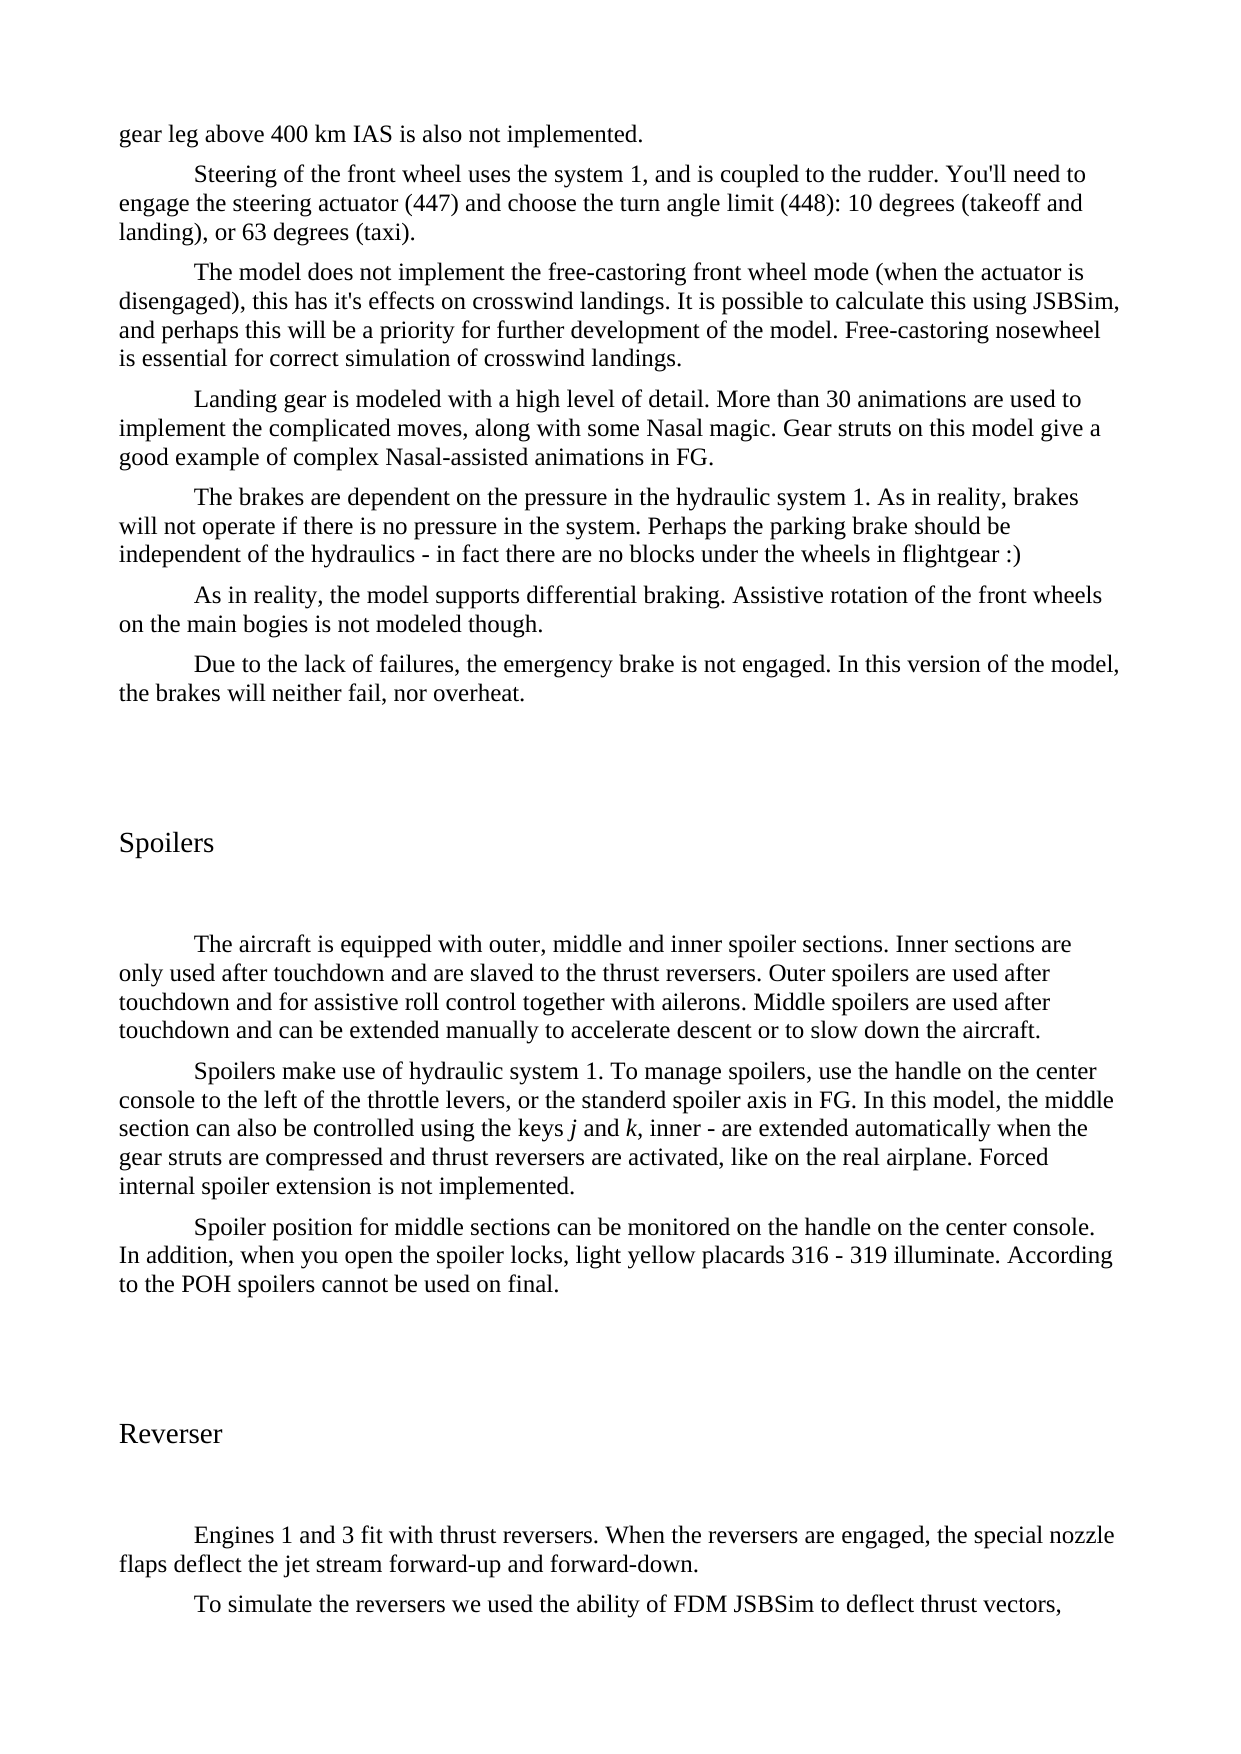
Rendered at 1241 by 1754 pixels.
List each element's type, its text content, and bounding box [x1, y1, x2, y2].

text Due to the lack of failures, the emergency brake is not engaged. In this version of the model, the brakes will neither fail, nor overheat. [119, 649, 1122, 707]
text gear leg above 400 km IAS is also not implemented. [119, 119, 1122, 147]
text Landing gear is modeled with a high level of detail. More than 30 animations are used to implement the complicated moves, along with some Nasal magic. Gear struts on this model give a good example of complex Nasal-assisted animations in FG. [119, 384, 1122, 470]
text As in reality, the model supports differential braking. Assistive rotation of the front wheels on the main bogies is not modeled though. [119, 580, 1122, 638]
text Engines 1 and 3 fit with thrust reversers. When the reversers are engaged, the special nozzle flaps deflect the jet stream forward-up and forward-down. [119, 1520, 1122, 1578]
text The model does not implement the free-castoring front wheel mode (when the actuator is disengaged), this has it's effects on crosswind landings. It is possible to calculate this using JSBSim, and perhaps this will be a priority for further development of the model. Free-castoring nosewheel is essential for correct simulation of crosswind landings. [119, 257, 1122, 372]
text The aircraft is equipped with outer, middle and inner spoiler sections. Inner sections are only used after touchdown and are slaved to the thrust reversers. Outer spoilers are used after touchdown and for assistive roll control together with ailerons. Middle spoilers are used after touchdown and can be extended manually to accelerate descent or to slow down the aircraft. [119, 929, 1122, 1044]
text Spoilers make use of hydraulic system 1. To manage spoilers, use the handle on the center console to the left of the throttle levers, or the standerd spoiler axis in FG. In this model, the middle section can also be controlled using the keys j and k, inner - are extended automatically when the gear struts are compressed and thrust reversers are activated, like on the real airplane. Forced internal spoiler extension is not implemented. [119, 1056, 1122, 1200]
text Reverser [119, 1416, 1122, 1449]
text To simulate the reversers we used the ability of FDM JSBSim to deflect thrust vectors, [119, 1589, 1122, 1618]
text Steering of the front wheel uses the system 1, and is coupled to the rudder. You'll need to engage the steering actuator (447) and choose the turn angle limit (448): 10 degrees (takeoff and landing), or 63 degrees (taxi). [119, 159, 1122, 246]
text The brakes are dependent on the pressure in the hydraulic system 1. As in reality, brakes will not operate if there is no pressure in the system. Perhaps the parking brake should be independent of the hydraulics - in fact there are no blocks under the wheels in flightgear :) [119, 482, 1122, 568]
text Spoiler position for middle sections can be monitored on the handle on the center console. In addition, when you open the spoiler locks, light yellow placards 316 - 319 illuminate. According to the POH spoilers cannot be used on final. [119, 1212, 1122, 1298]
text Spoilers [119, 825, 1122, 859]
